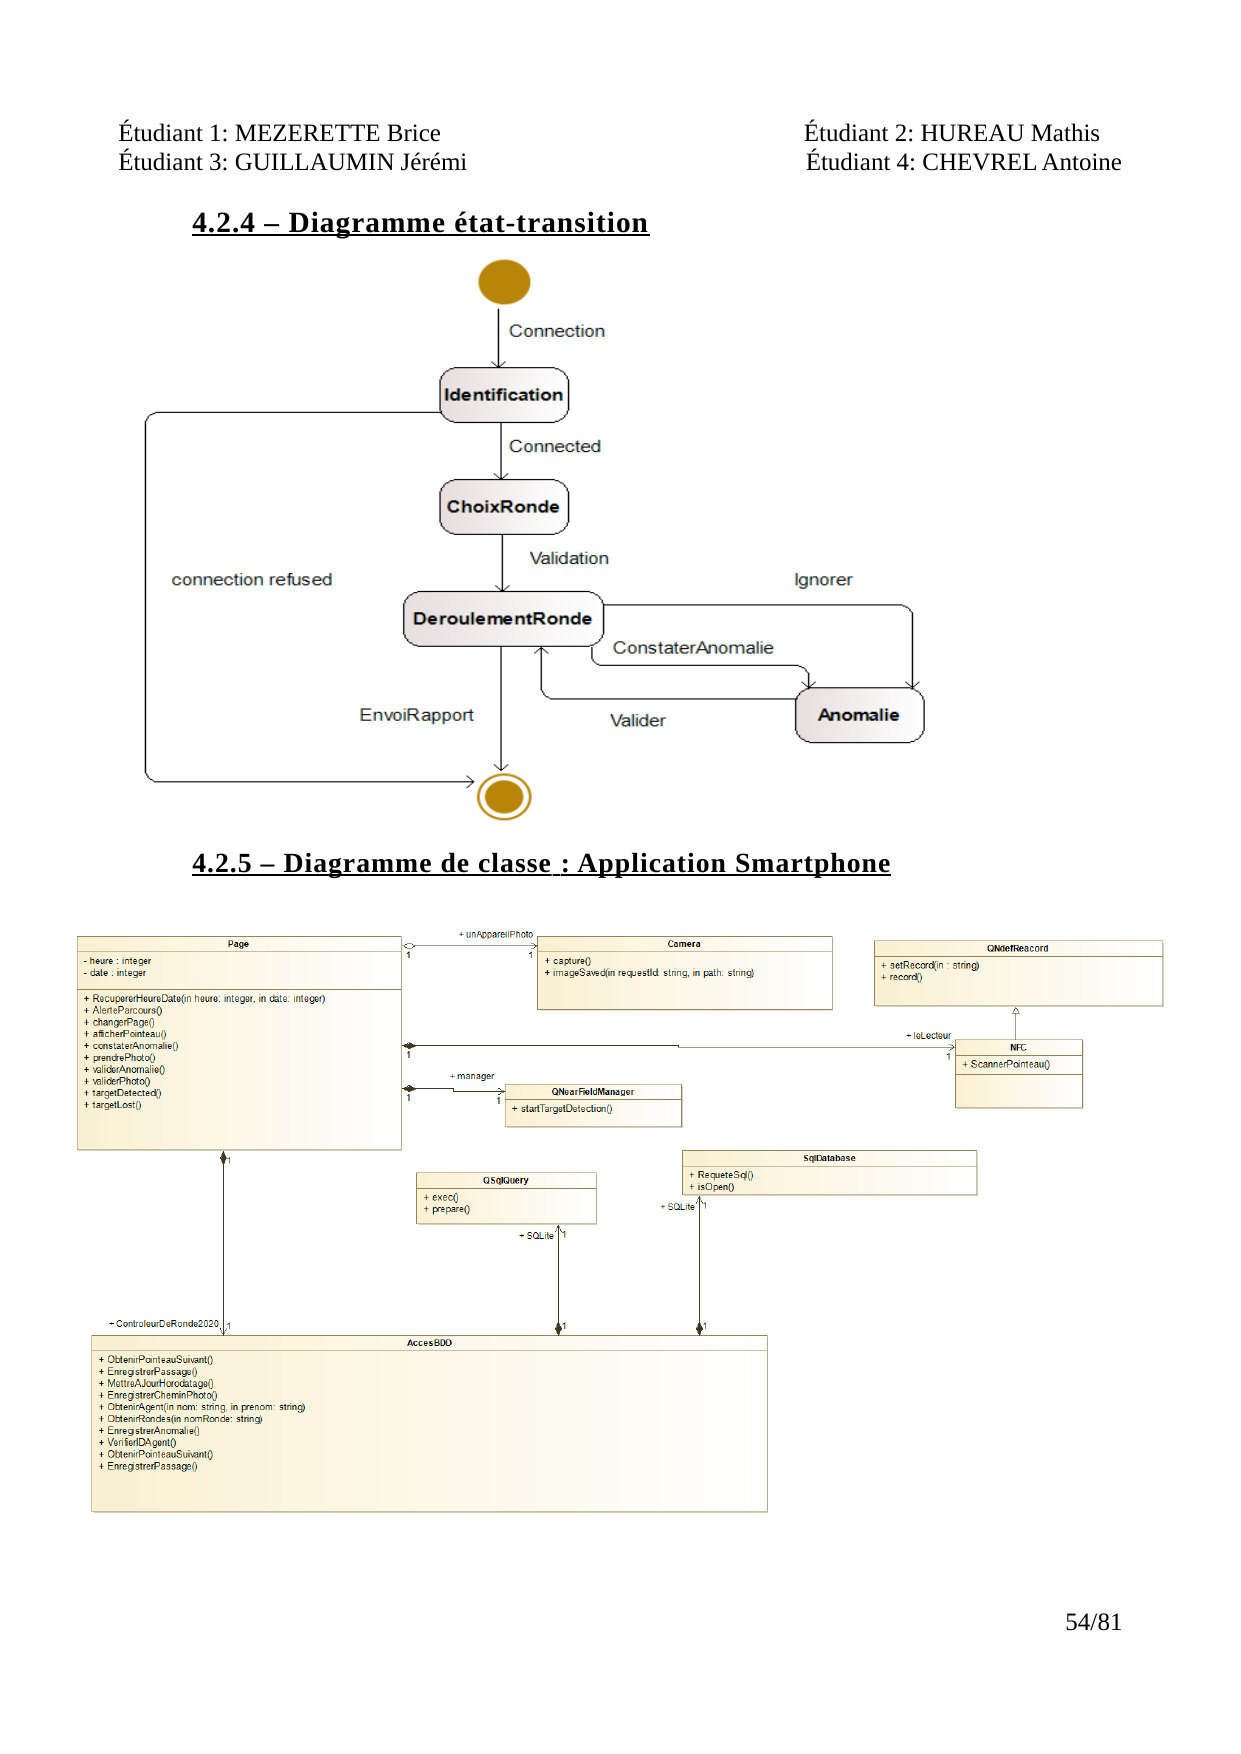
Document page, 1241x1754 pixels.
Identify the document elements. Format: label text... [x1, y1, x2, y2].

picture [70, 912, 1171, 1520]
subtitle 4.2.4 – Diagramme état-transition [118, 205, 1122, 239]
picture [119, 244, 947, 835]
subtitle 4.2.5 – Diagramme de classe : Application Smartphone [118, 846, 1122, 878]
